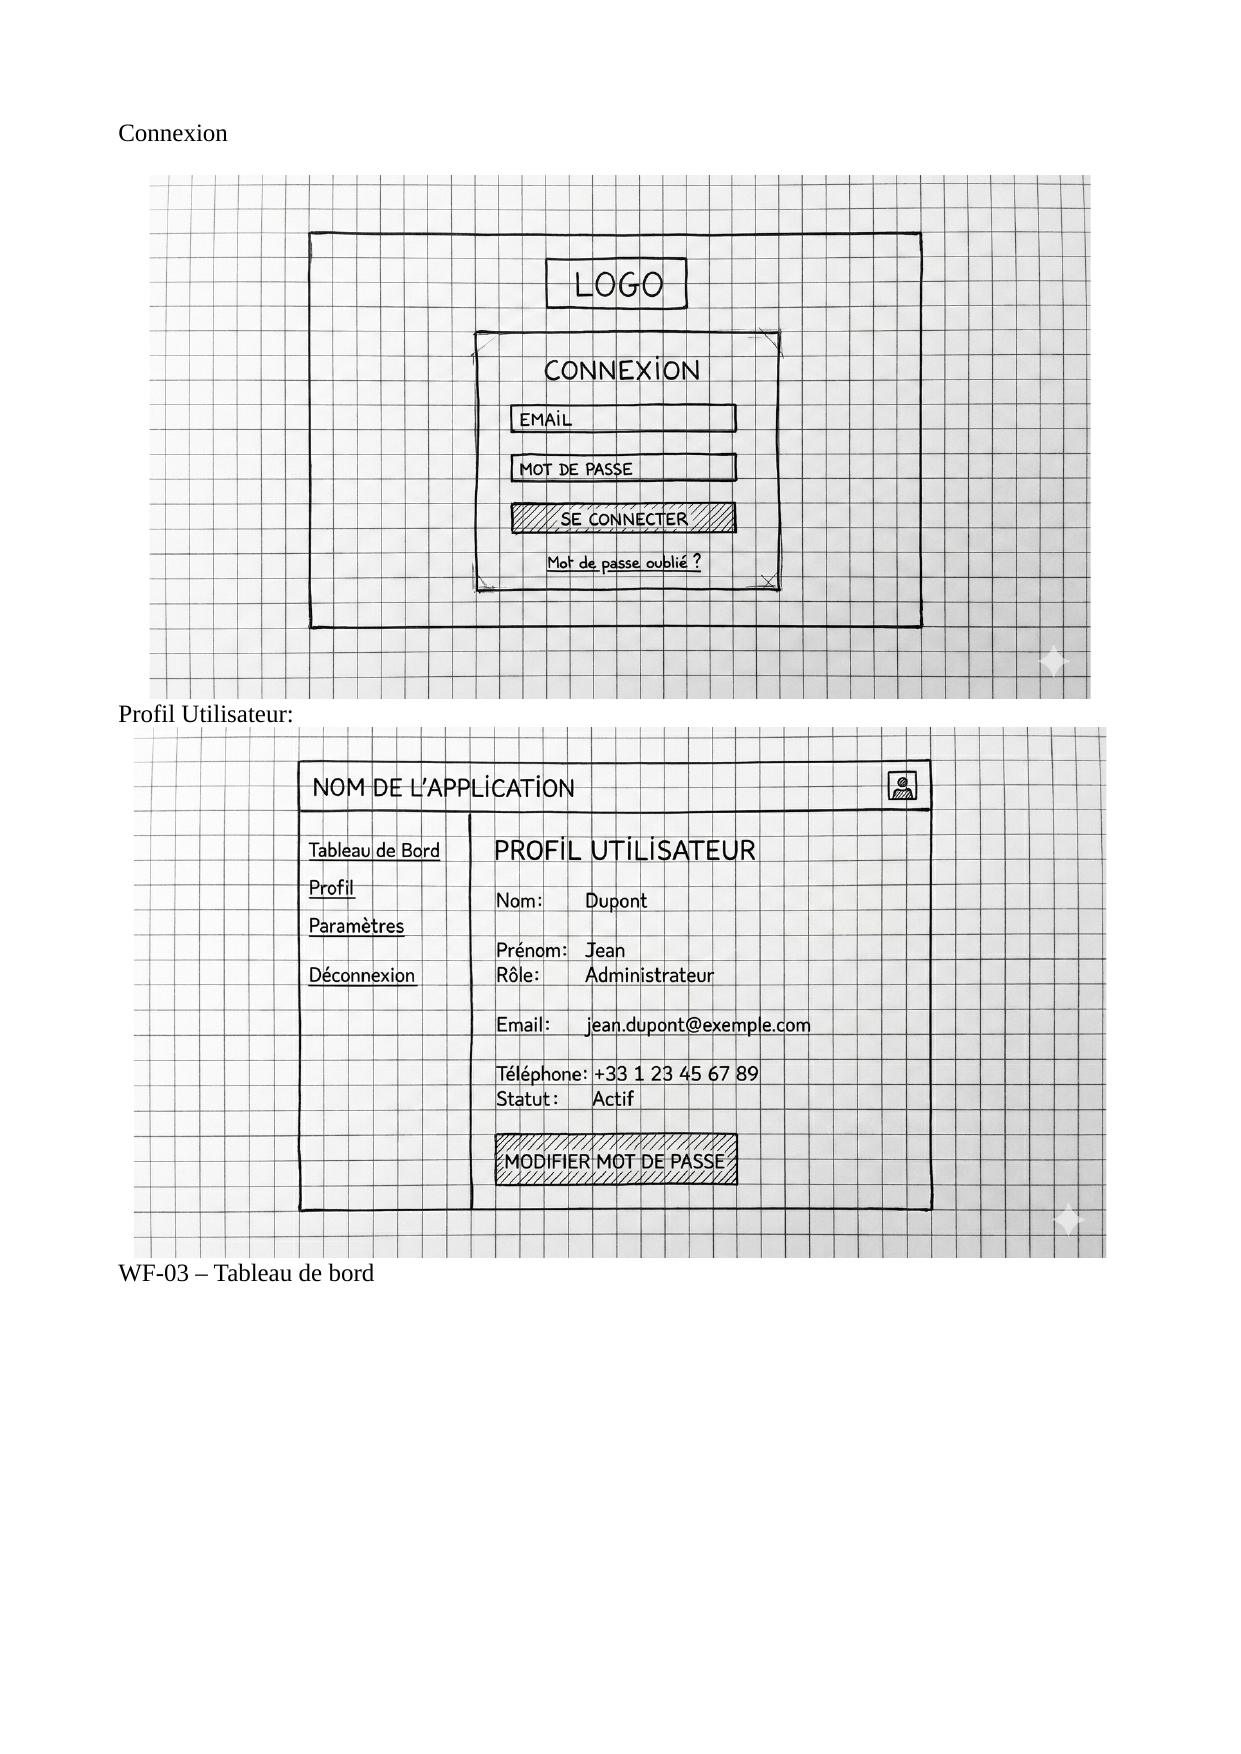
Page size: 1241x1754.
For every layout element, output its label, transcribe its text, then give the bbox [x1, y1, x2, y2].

picture [149, 175, 1091, 699]
picture [133, 727, 1107, 1258]
text WF-03 – Tableau de bord [118, 728, 1122, 1286]
text Profil Utilisateur: [118, 176, 1122, 728]
text Connexion [118, 118, 1122, 147]
